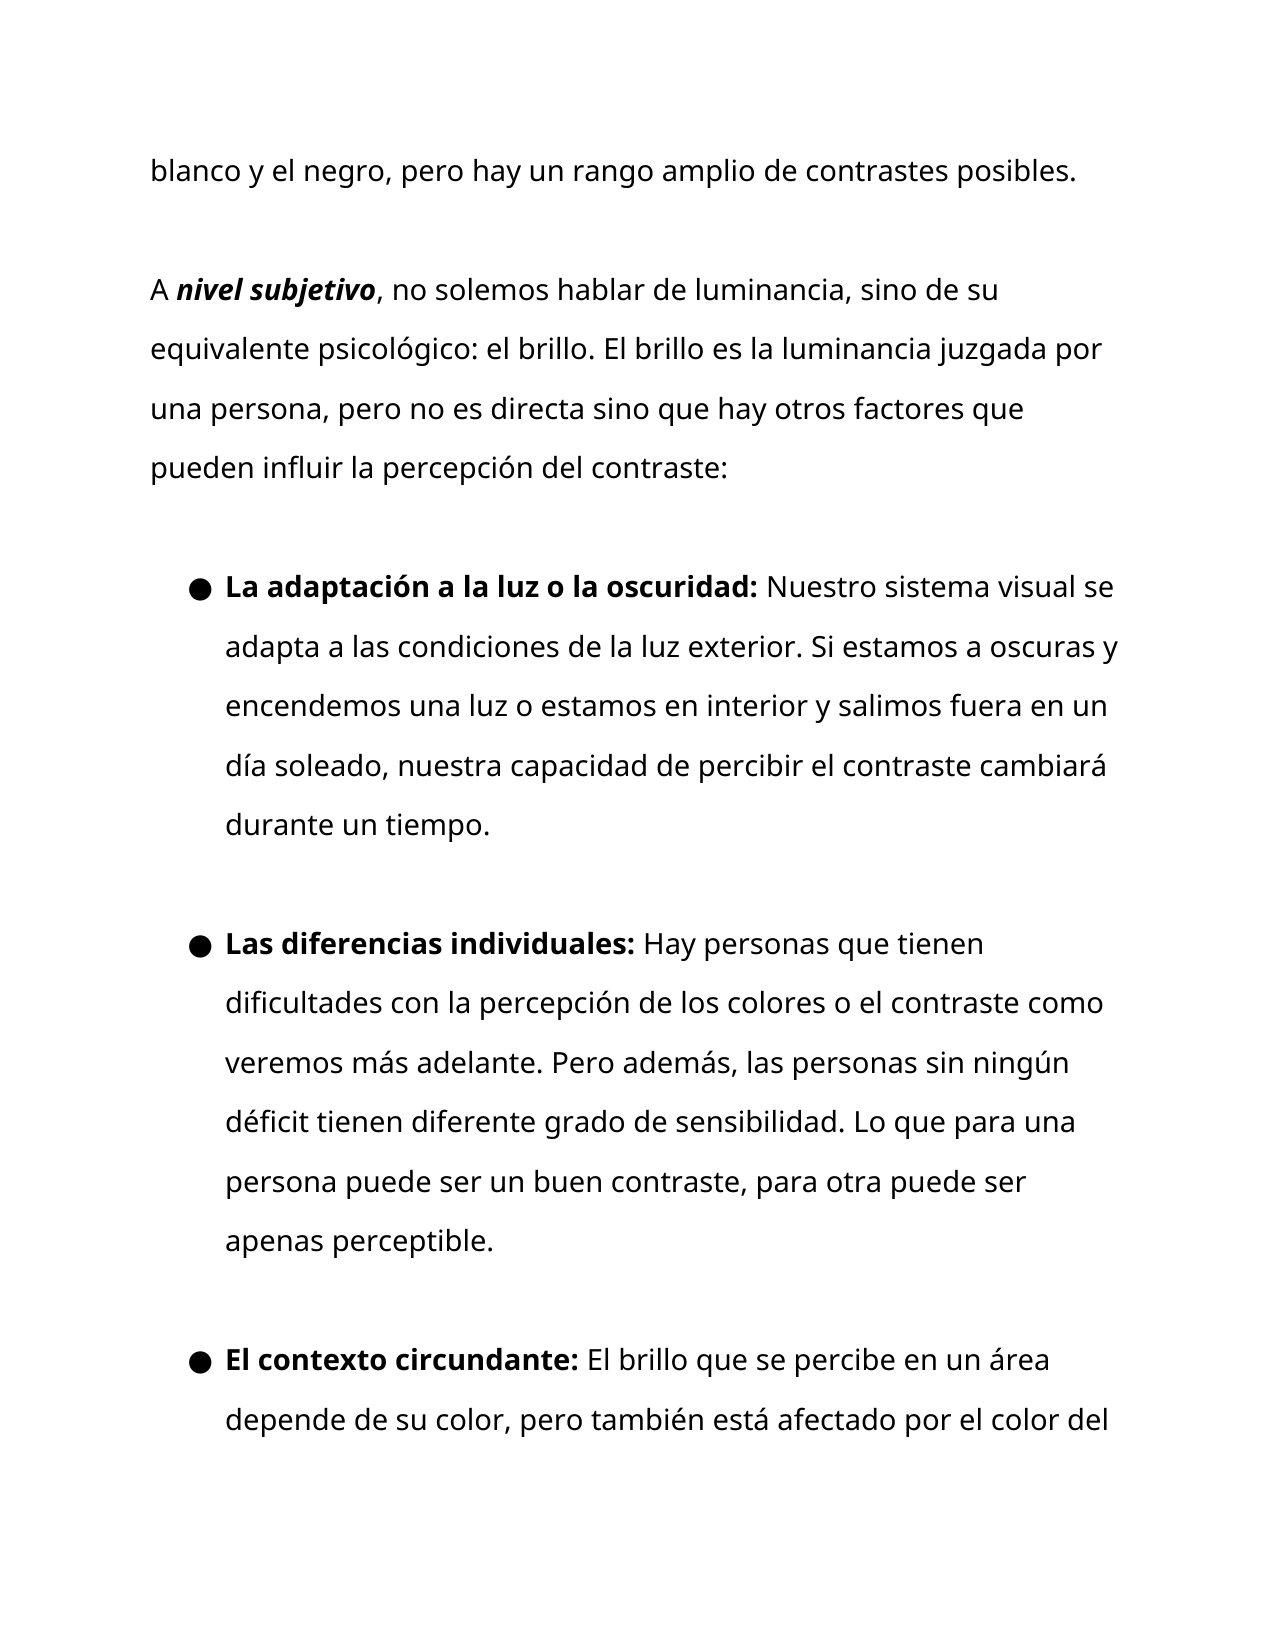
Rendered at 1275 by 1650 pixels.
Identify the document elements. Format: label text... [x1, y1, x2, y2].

list Las diferencias individuales: Hay personas que tienen dificultades con la percepción de los colores o el contraste como veremos más adelante. Pero además, las personas sin ningún déficit tienen diferente grado de sensibilidad. Lo que para una persona puede ser un buen contraste, para otra puede ser apenas perceptible. [187, 923, 1125, 1260]
list El contexto circundante: El brillo que se percibe en un área depende de su color, pero también está afectado por el color del [187, 1339, 1125, 1439]
text A nivel subjetivo, no solemos hablar de luminancia, sino de su equivalente psicológico: el brillo. El brillo es la luminancia juzgada por una persona, pero no es directa sino que hay otros factores que pueden influir la percepción del contraste: [150, 269, 1125, 487]
text blanco y el negro, pero hay un rango amplio de contrastes posibles. [150, 150, 1125, 190]
list La adaptación a la luz o la oscuridad: Nuestro sistema visual se adapta a las condiciones de la luz exterior. Si estamos a oscuras y encendemos una luz o estamos en interior y salimos fuera en un día soleado, nuestra capacidad de percibir el contraste cambiará durante un tiempo. [187, 566, 1125, 844]
